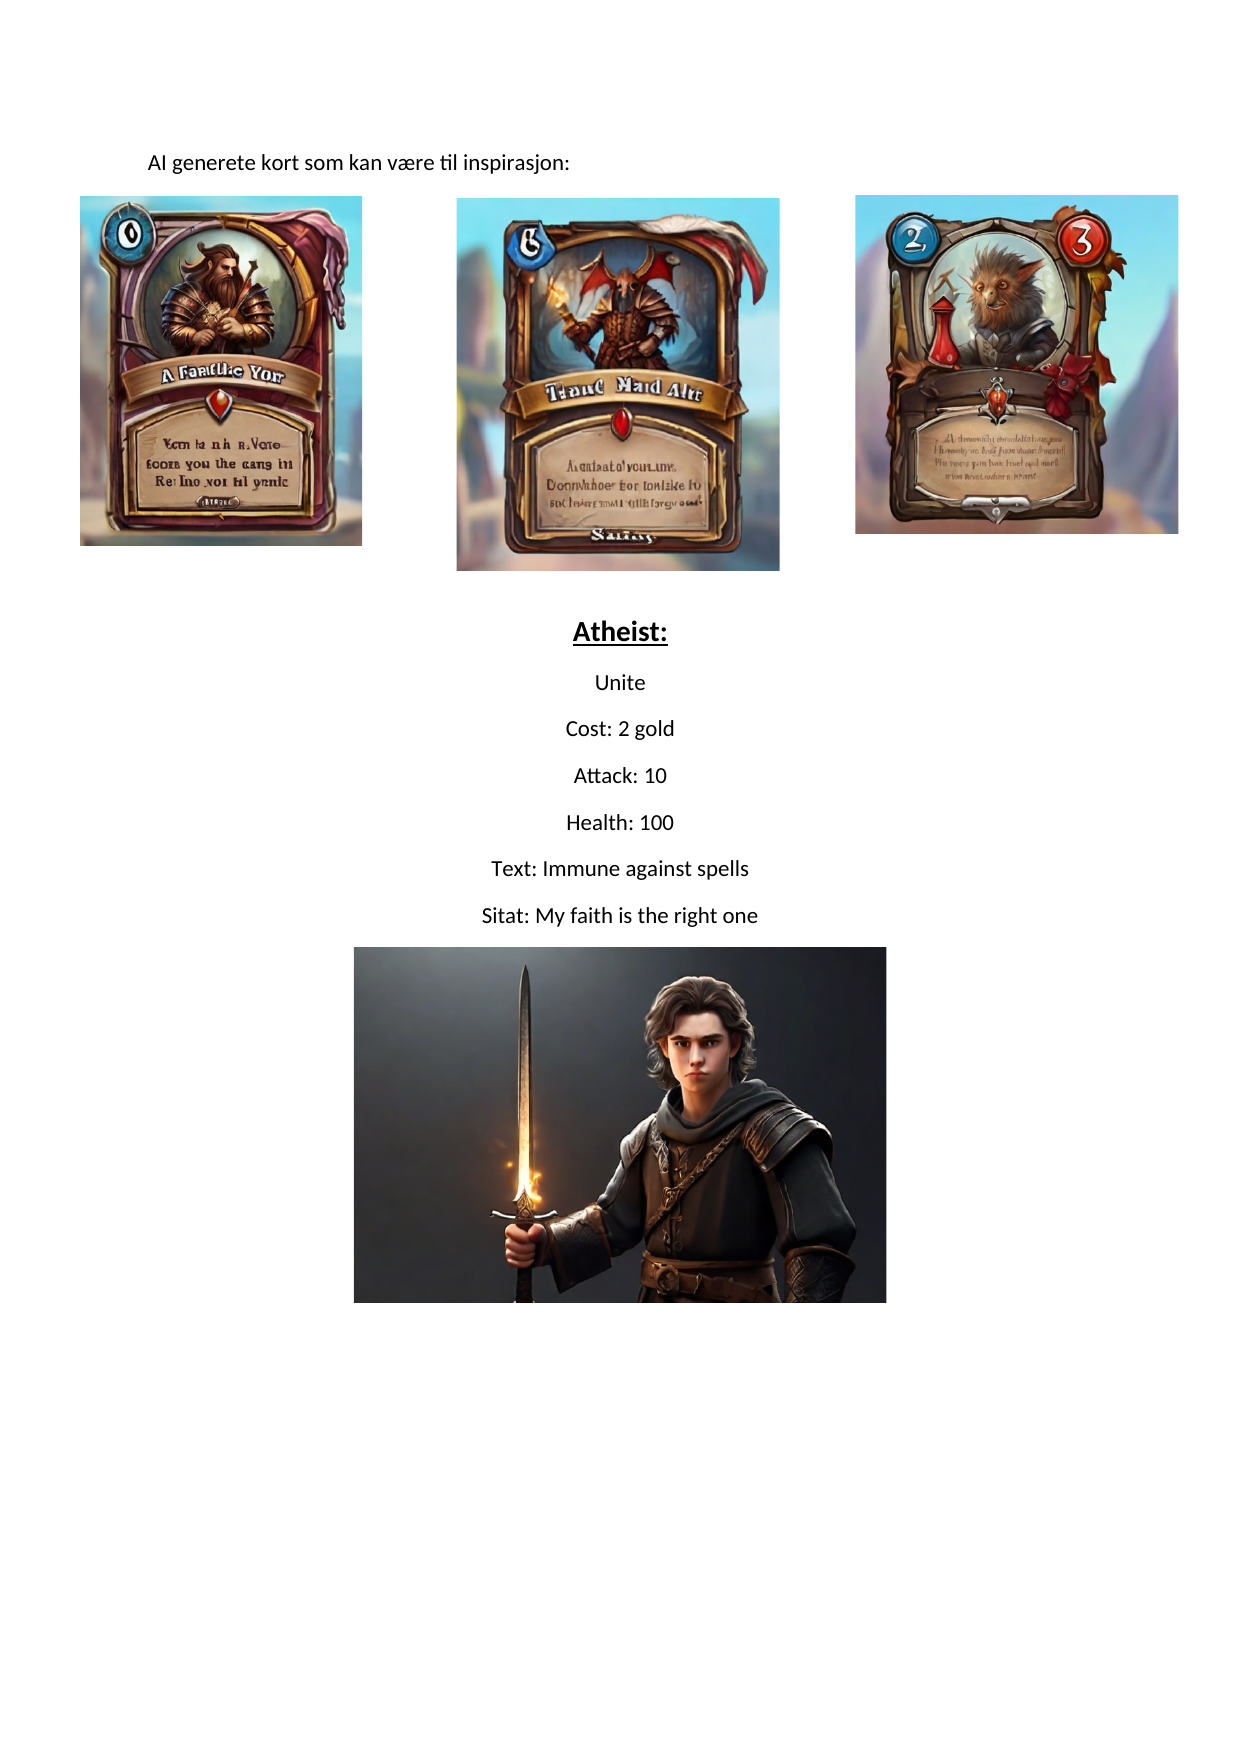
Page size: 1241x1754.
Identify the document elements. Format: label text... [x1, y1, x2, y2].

text Text: Immune against spells [148, 854, 1093, 882]
text Sitat: My faith is the right one [148, 901, 1093, 929]
text Unite [148, 668, 1093, 696]
text Health: 100 [148, 808, 1093, 836]
text Attack: 10 [148, 761, 1093, 789]
text AI generete kort som kan være til inspirasjon: [148, 148, 1093, 176]
text Cost: 2 gold [148, 714, 1093, 742]
text Atheist: [148, 613, 1093, 649]
